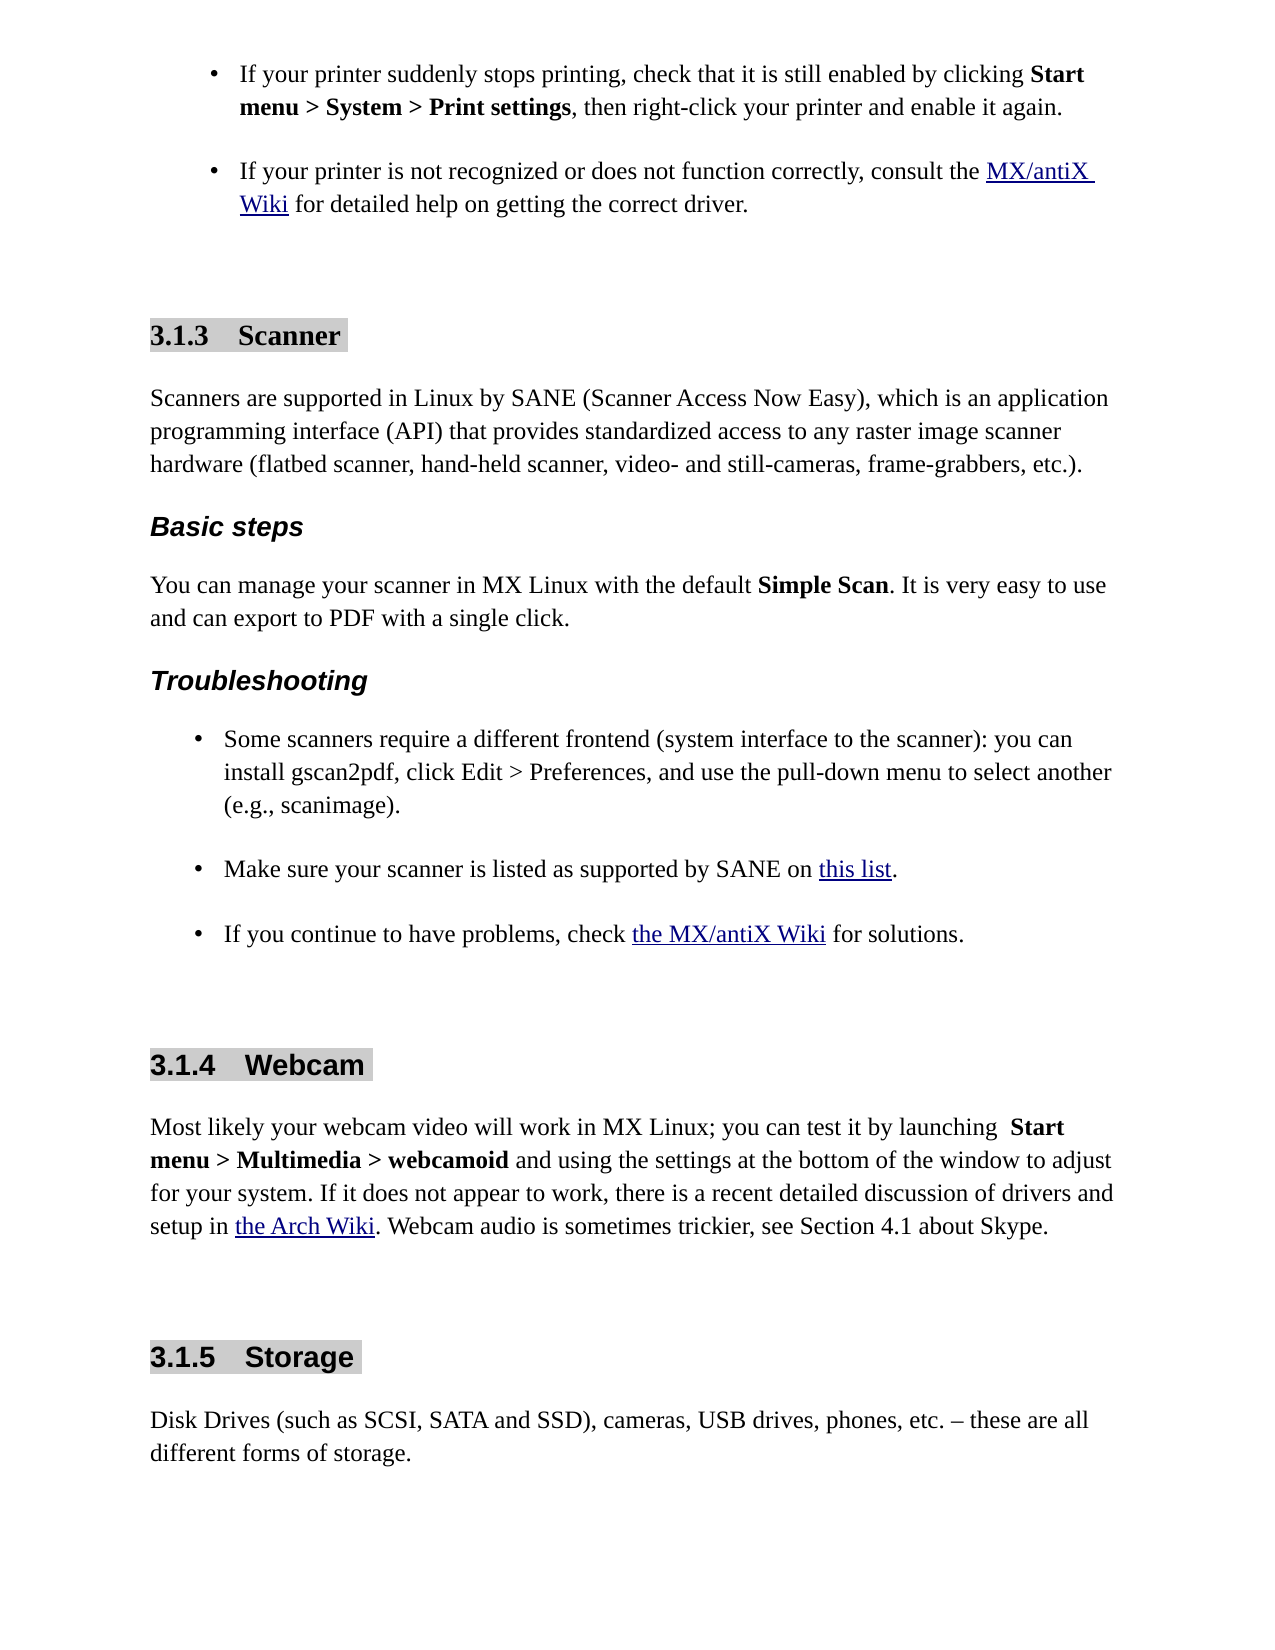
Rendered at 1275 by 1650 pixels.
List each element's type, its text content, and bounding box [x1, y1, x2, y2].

subtitle Basic steps [150, 510, 1125, 542]
list If your printer suddenly stops printing, check that it is still enabled by clicking Start menu > System > Print settings, then right-click your printer and enable it again. [210, 59, 1109, 121]
subtitle 3.1.3 Scanner [348, 318, 1125, 352]
subtitle Troubleshooting [150, 664, 1125, 696]
text Most likely your webcam video will work in MX Linux; you can test it by launching Start menu > Multimedia > webcamoid and using the settings at the bottom of the window to adjust for your system. If it does not appear to work, there is a recent detailed discussion of drivers and setup in the Arch Wiki. Webcam audio is sometimes trickier, see Section 4.1 about Skype. [150, 1112, 1125, 1240]
list Some scanners require a different frontend (system interface to the scanner): you can install gscan2pdf, click Edit > Preferences, and use the pull-down menu to select another (e.g., scanimage). [194, 724, 1125, 819]
text Disk Drives (such as SCSI, SATA and SSD), cameras, USB drives, phones, etc. – these are all different forms of storage. [150, 1405, 1125, 1467]
subtitle 3.1.4 Webcam [150, 1047, 1125, 1081]
text You can manage your scanner in MX Linux with the default Simple Scan. It is very easy to use and can export to PDF with a single click. [150, 570, 1125, 632]
list If your printer is not recognized or does not function correctly, consult the MX/antiX Wiki for detailed help on getting the correct driver. [210, 156, 1109, 218]
list Make sure your scanner is listed as supported by SANE on this list. [194, 854, 1125, 883]
text Scanners are supported in Linux by SANE (Scanner Access Now Easy), which is an application programming interface (API) that provides standardized access to any raster image scanner hardware (flatbed scanner, hand-held scanner, video- and still-cameras, frame-grabbers, etc.). [150, 383, 1125, 478]
list If you continue to have problems, check the MX/antiX Wiki for solutions. [194, 919, 1125, 948]
subtitle 3.1.5 Storage [362, 1340, 1125, 1374]
